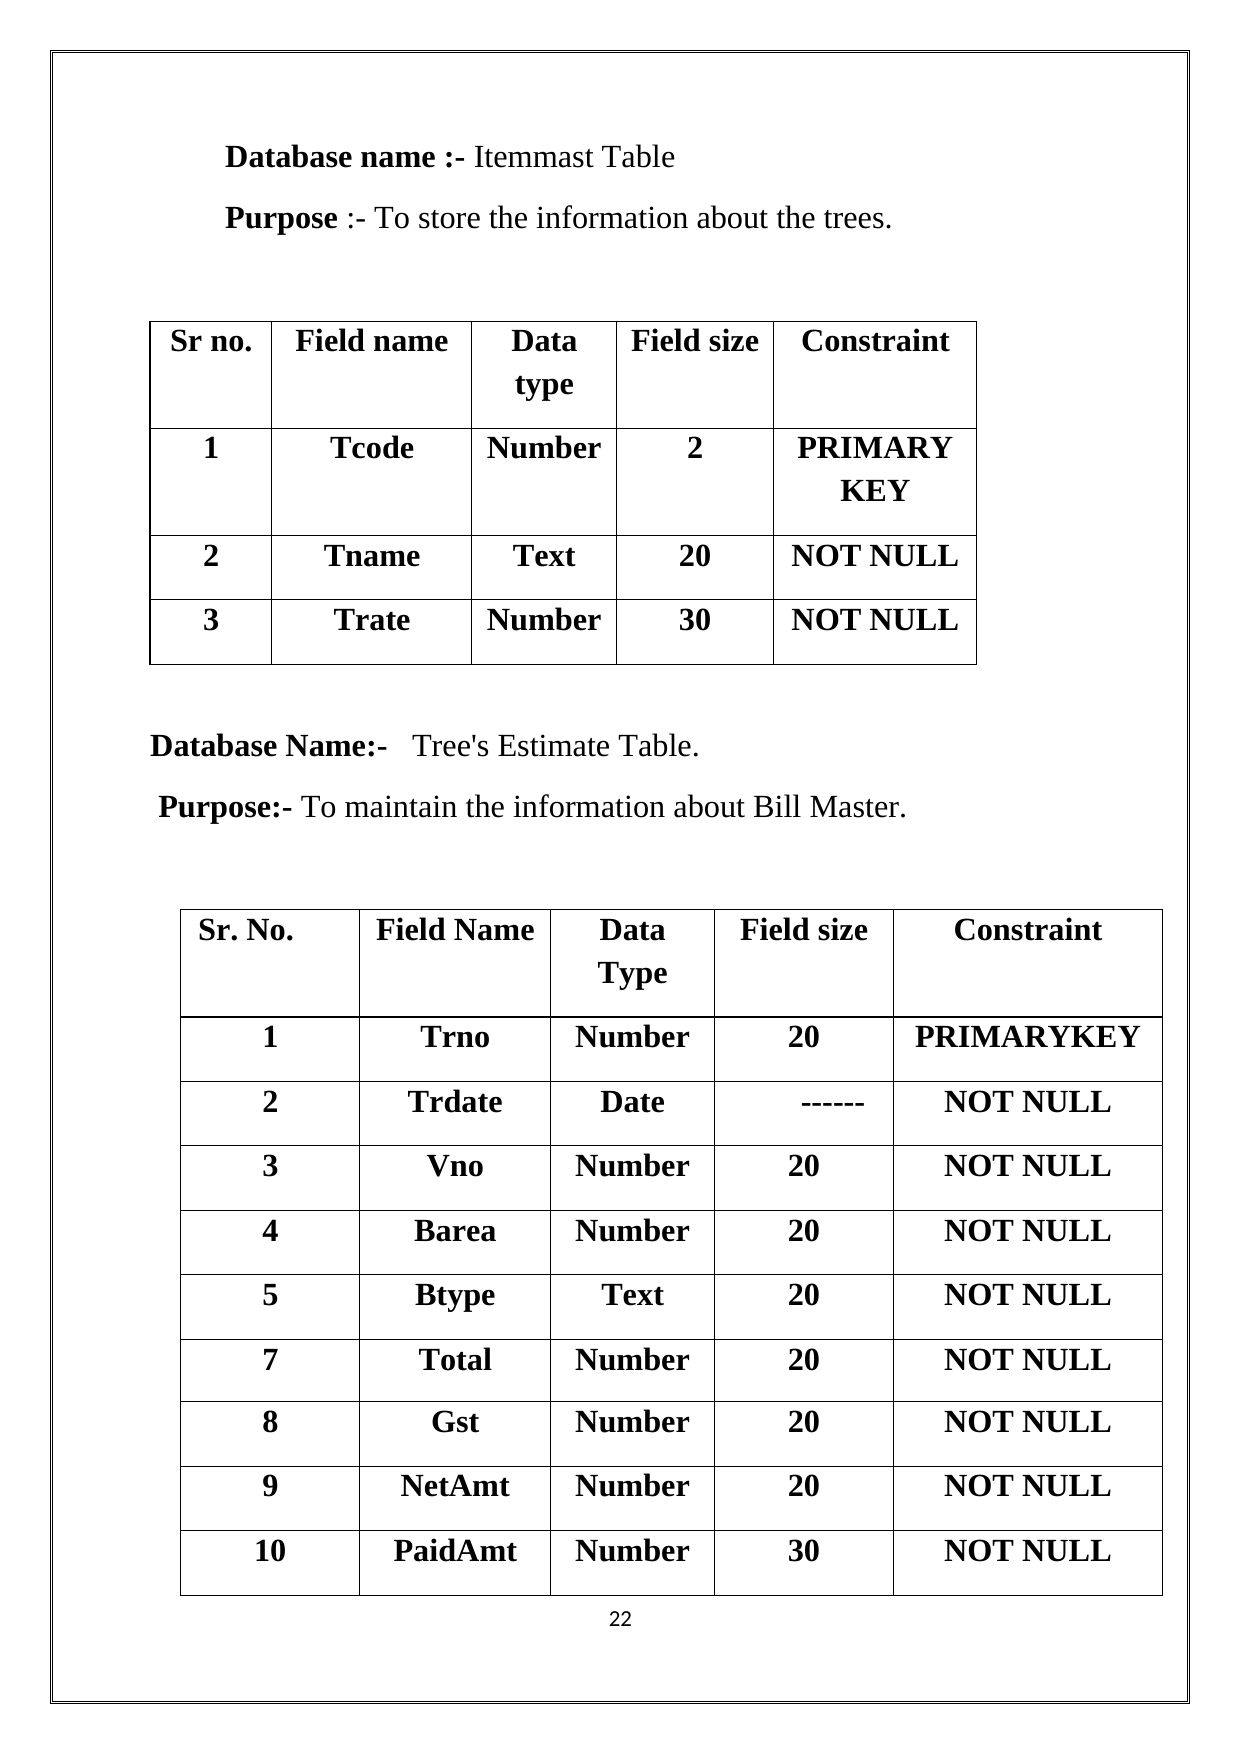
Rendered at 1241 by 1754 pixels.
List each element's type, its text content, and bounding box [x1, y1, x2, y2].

table_header Data type [472, 322, 616, 428]
table_cell PRIMARY KEY [774, 429, 976, 535]
table_cell Number [551, 1402, 714, 1466]
table_cell Number [551, 1211, 714, 1274]
table_cell 20 [715, 1467, 893, 1530]
table_cell 30 [617, 600, 773, 664]
table_header Field Name [360, 910, 550, 1016]
table_cell Number [551, 1467, 714, 1530]
table_cell NetAmt [360, 1467, 550, 1530]
table_cell NOT NULL [894, 1146, 1162, 1210]
table_cell Tname [272, 536, 471, 599]
table_cell 20 [617, 536, 773, 599]
text Purpose:- To maintain the information about Bill Master. [150, 787, 1090, 824]
table_header Sr. No. [181, 910, 359, 1016]
table_cell 1 [181, 1018, 359, 1081]
table_cell 4 [181, 1211, 359, 1274]
table_cell 30 [715, 1531, 893, 1594]
text Database Name:- Tree's Estimate Table. [150, 726, 1090, 763]
table_cell Trate [272, 600, 471, 664]
table_cell Number [551, 1340, 714, 1401]
table_cell Date [551, 1082, 714, 1145]
table_cell NOT NULL [894, 1402, 1162, 1466]
table_cell Number [551, 1146, 714, 1210]
table_cell PaidAmt [360, 1531, 550, 1594]
table_cell 10 [181, 1531, 359, 1594]
table_header Sr no. [151, 322, 271, 428]
table_cell ------ [715, 1082, 893, 1145]
table_cell Total [360, 1340, 550, 1401]
table_cell NOT NULL [774, 600, 976, 664]
table_cell 2 [181, 1082, 359, 1145]
table_cell 8 [181, 1402, 359, 1466]
table_cell Text [551, 1275, 714, 1339]
table_cell Number [551, 1531, 714, 1594]
table_cell NOT NULL [894, 1340, 1162, 1401]
table_cell 2 [151, 536, 271, 599]
table_cell Trno [360, 1018, 550, 1081]
table_cell 3 [181, 1146, 359, 1210]
table_cell 20 [715, 1340, 893, 1401]
table_cell 20 [715, 1211, 893, 1274]
table_header Constraint [774, 322, 976, 428]
table_cell Trdate [360, 1082, 550, 1145]
table_cell 5 [181, 1275, 359, 1339]
table_cell 7 [181, 1340, 359, 1401]
table_cell Number [472, 600, 616, 664]
table_cell PRIMARYKEY [894, 1018, 1162, 1081]
table_header Field size [617, 322, 773, 428]
table_cell Gst [360, 1402, 550, 1466]
text Purpose :- To store the information about the trees. [225, 198, 1090, 235]
table_cell Tcode [272, 429, 471, 535]
table_cell Number [551, 1018, 714, 1081]
table_header Constraint [894, 910, 1162, 1016]
table_header Data Type [551, 910, 714, 1016]
table_cell 2 [617, 429, 773, 535]
table_cell NOT NULL [774, 536, 976, 599]
table_cell Vno [360, 1146, 550, 1210]
table_cell Barea [360, 1211, 550, 1274]
table_cell 20 [715, 1018, 893, 1081]
table_cell Text [472, 536, 616, 599]
table_cell 20 [715, 1402, 893, 1466]
table_cell NOT NULL [894, 1211, 1162, 1274]
table_cell NOT NULL [894, 1531, 1162, 1594]
table_header Field size [715, 910, 893, 1016]
table_cell Btype [360, 1275, 550, 1339]
table_cell Number [472, 429, 616, 535]
table_cell NOT NULL [894, 1467, 1162, 1530]
table_cell 3 [151, 600, 271, 664]
table_cell NOT NULL [894, 1082, 1162, 1145]
table_cell 20 [715, 1275, 893, 1339]
table_cell NOT NULL [894, 1275, 1162, 1339]
table_header Field name [272, 322, 471, 428]
text Database name :- Itemmast Table [225, 137, 1090, 174]
table_cell 9 [181, 1467, 359, 1530]
table_cell 1 [151, 429, 271, 535]
table_cell 20 [715, 1146, 893, 1210]
